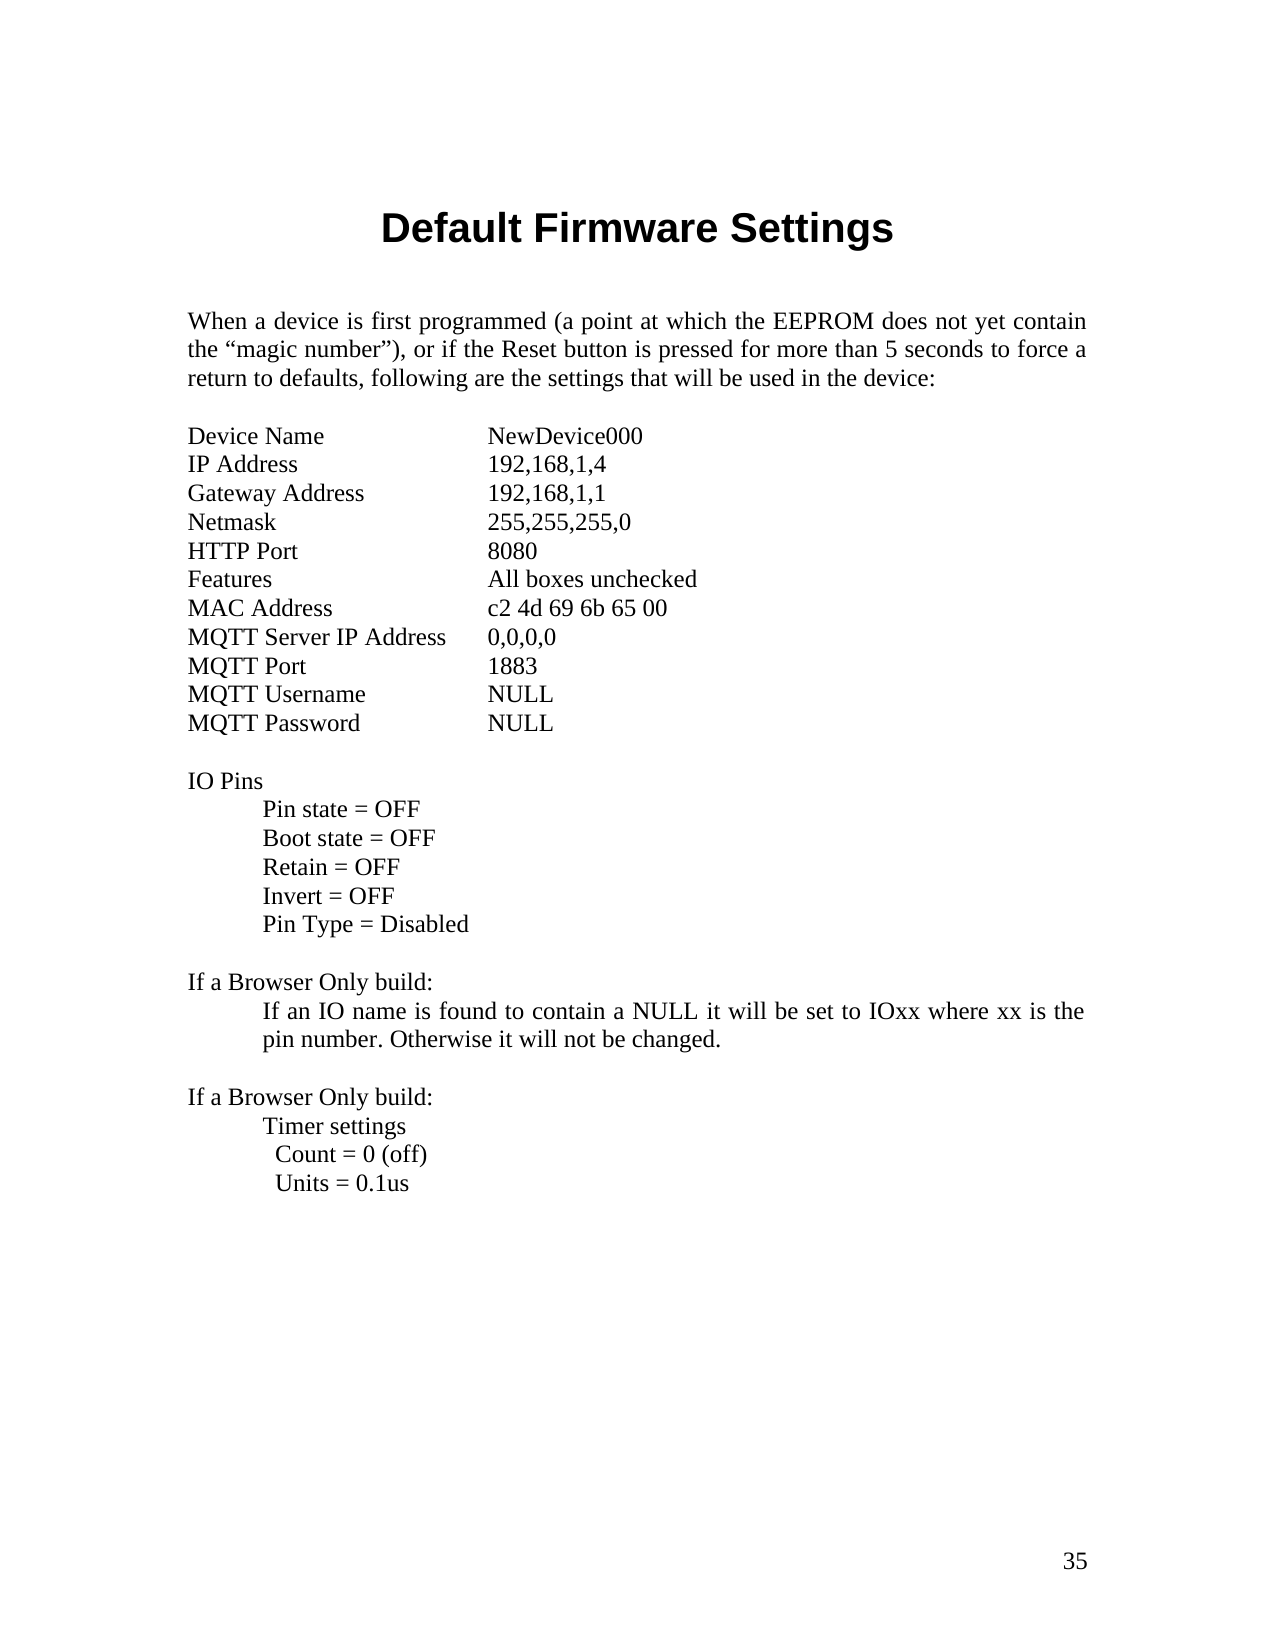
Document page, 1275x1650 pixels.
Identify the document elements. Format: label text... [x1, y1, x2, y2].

text MQTT Username NULL [187, 679, 1087, 708]
text IO Pins [187, 766, 1087, 794]
text MQTT Server IP Address 0,0,0,0 [187, 622, 1087, 651]
text Device Name NewDevice000 [187, 421, 1087, 449]
text MQTT Port 1883 [187, 651, 1087, 679]
text Features All boxes unchecked [187, 564, 1087, 593]
text Timer settings [262, 1111, 1087, 1139]
text IP Address 192,168,1,4 [187, 449, 1087, 478]
subtitle Default Firmware Settings [187, 204, 1087, 252]
text Count = 0 (off) [262, 1139, 1087, 1168]
text HTTP Port 8080 [187, 536, 1087, 564]
text Units = 0.1us [262, 1168, 1087, 1197]
text If a Browser Only build: [187, 967, 1087, 996]
text If an IO name is found to contain a NULL it will be set to IOxx where xx is the pin number. Otherwise it will not be changed. [262, 996, 1087, 1053]
text MQTT Password NULL [187, 708, 1087, 737]
text When a device is first programmed (a point at which the EEPROM does not yet contain the “magic number”), or if the Reset button is pressed for more than 5 seconds to force a return to defaults, following are the settings that will be used in the device: [187, 306, 1087, 392]
text Invert = OFF [262, 881, 1087, 909]
text Netmask 255,255,255,0 [187, 507, 1087, 536]
text Retain = OFF [262, 852, 1087, 881]
text Pin state = OFF [262, 794, 1087, 823]
text MAC Address c2 4d 69 6b 65 00 [187, 593, 1087, 622]
text Boot state = OFF [262, 823, 1087, 852]
text Gateway Address 192,168,1,1 [187, 478, 1087, 507]
text Pin Type = Disabled [262, 909, 1087, 938]
text If a Browser Only build: [187, 1082, 1087, 1111]
